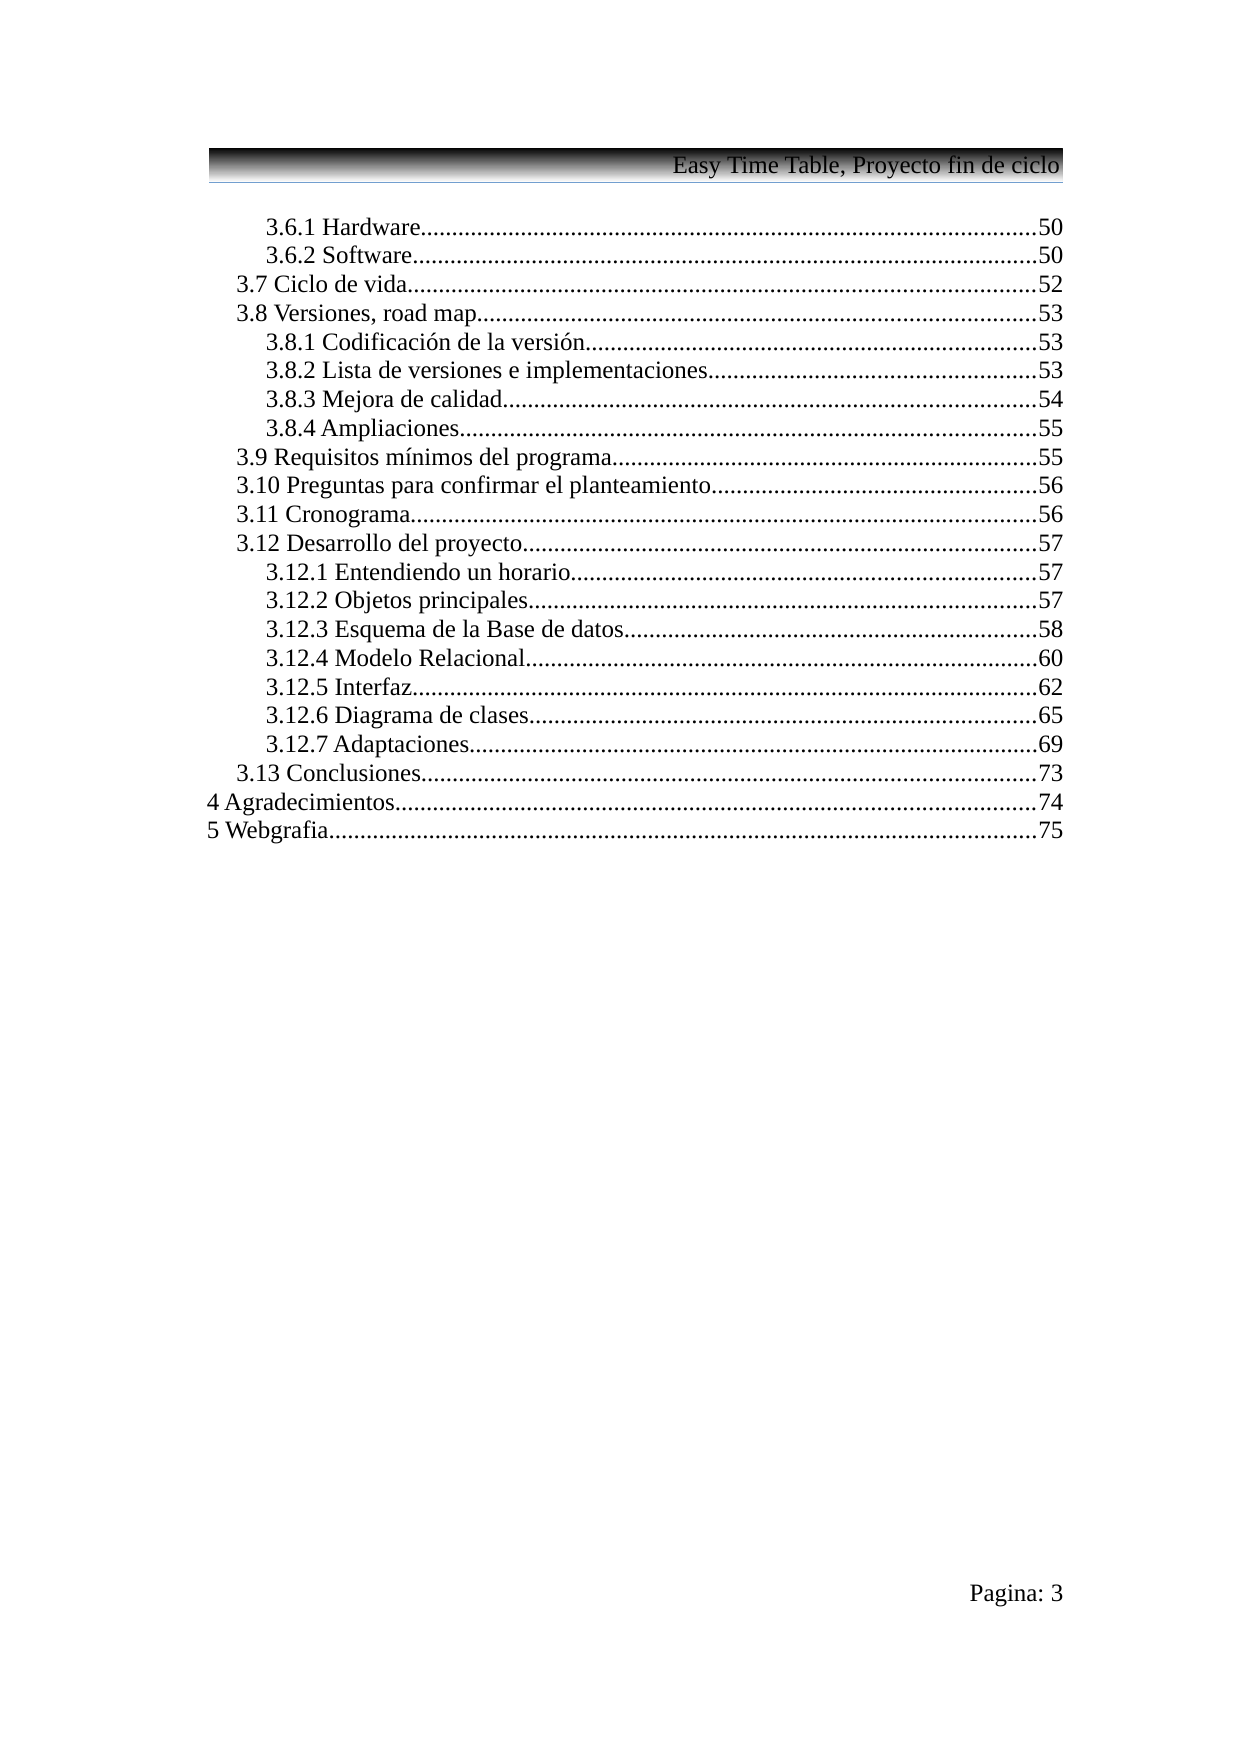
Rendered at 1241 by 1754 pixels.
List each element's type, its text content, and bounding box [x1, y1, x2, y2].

text 3.8.4 Ampliaciones 55 [266, 413, 1063, 442]
text 3.9 Requisitos mínimos del programa 55 [236, 442, 1063, 471]
text 3.12.4 Modelo Relacional 60 [266, 643, 1063, 672]
text 3.12.6 Diagrama de clases 65 [266, 701, 1063, 729]
text 3.12.3 Esquema de la Base de datos 58 [266, 614, 1063, 643]
text 3.8.1 Codificación de la versión 53 [266, 327, 1063, 356]
text 3.12.5 Interfaz 62 [266, 672, 1063, 701]
text 3.6.2 Software 50 [266, 241, 1063, 269]
text 3.10 Preguntas para confirmar el planteamiento 56 [236, 471, 1063, 499]
text 4 Agradecimientos 74 [207, 787, 1063, 816]
text 3.8.3 Mejora de calidad 54 [266, 384, 1063, 413]
text 3.13 Conclusiones 73 [236, 758, 1063, 787]
text 3.12.2 Objetos principales 57 [266, 586, 1063, 614]
text 3.12.1 Entendiendo un horario 57 [266, 557, 1063, 586]
text 3.11 Cronograma 56 [236, 499, 1063, 528]
text 3.12.7 Adaptaciones 69 [266, 729, 1063, 758]
text 3.7 Ciclo de vida 52 [236, 269, 1063, 298]
text 3.8 Versiones, road map 53 [236, 298, 1063, 327]
text 3.12 Desarrollo del proyecto 57 [236, 528, 1063, 557]
text 5 Webgrafia 75 [207, 816, 1063, 844]
text 3.8.2 Lista de versiones e implementaciones 53 [266, 356, 1063, 384]
text 3.6.1 Hardware 50 [266, 212, 1063, 241]
